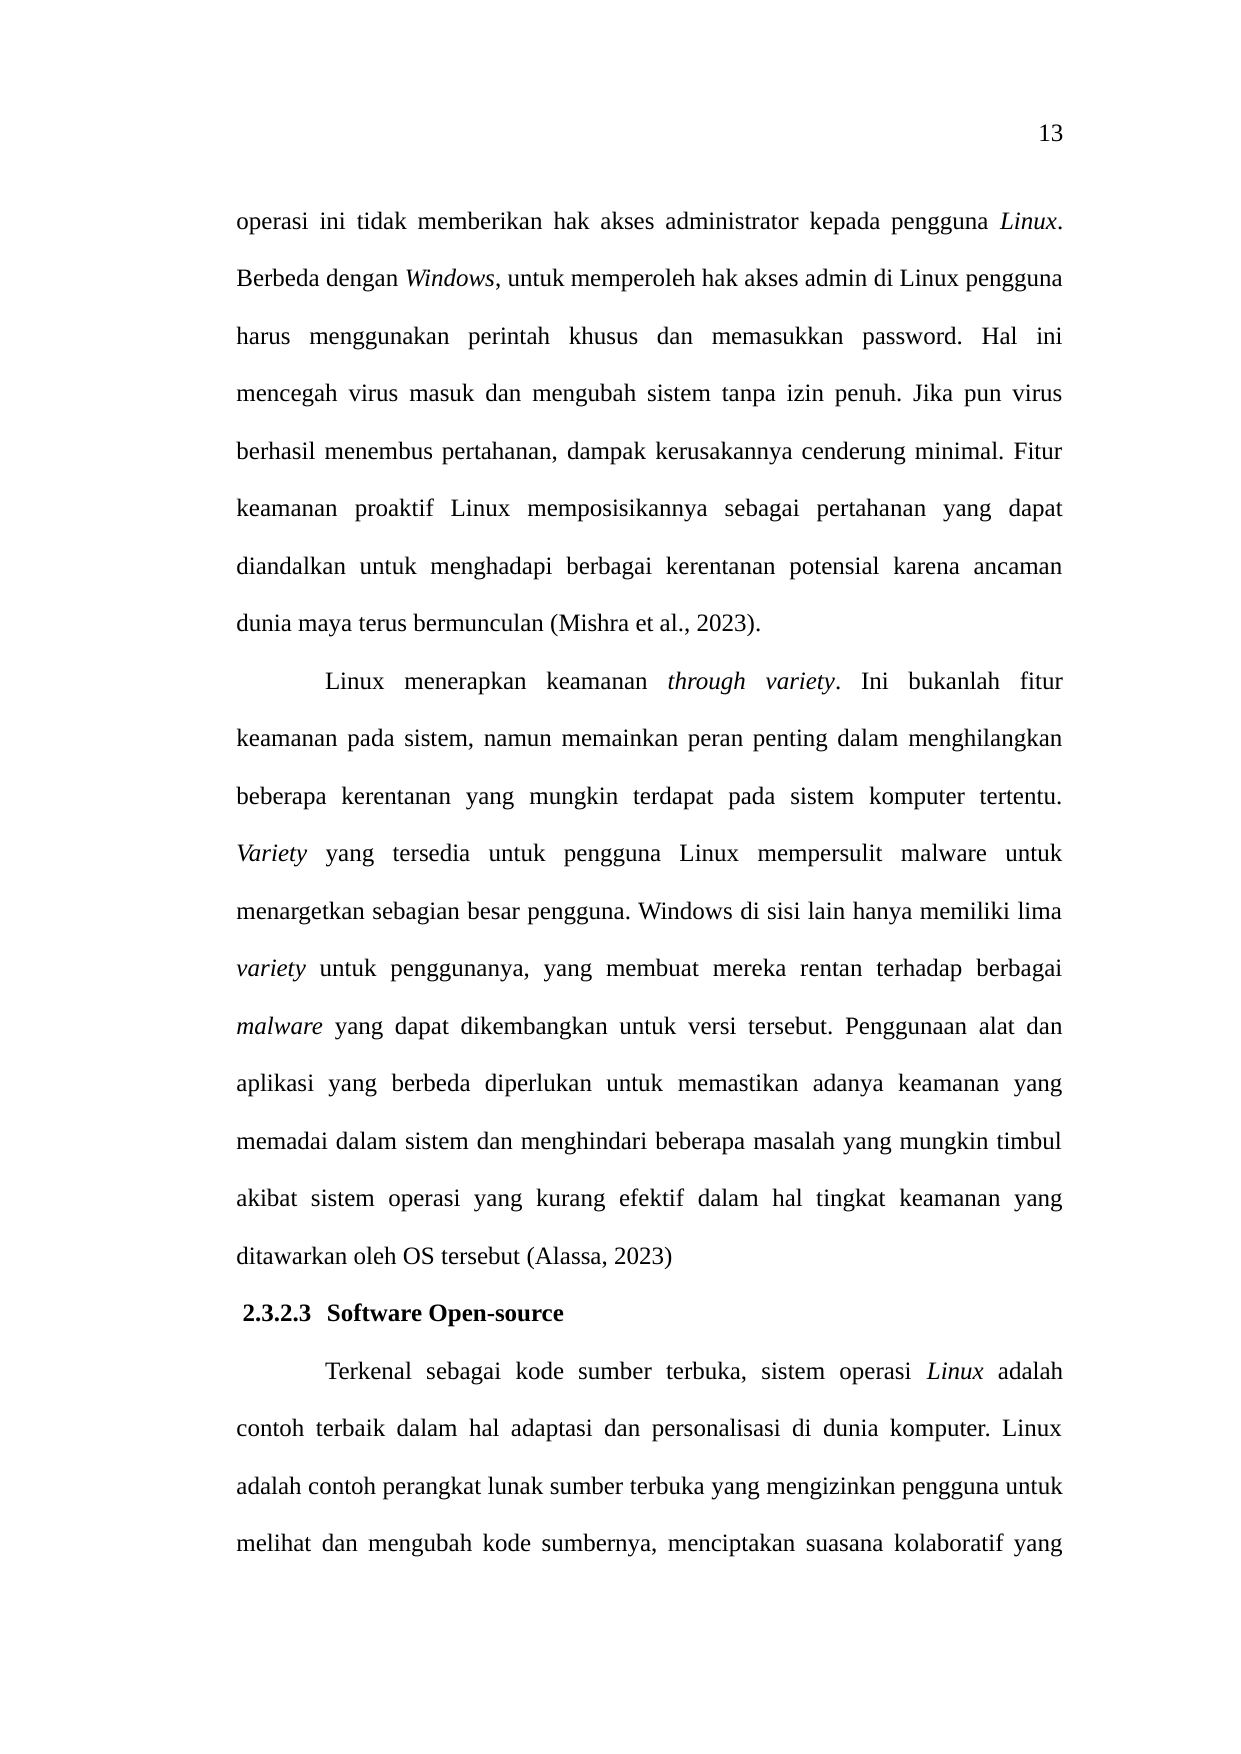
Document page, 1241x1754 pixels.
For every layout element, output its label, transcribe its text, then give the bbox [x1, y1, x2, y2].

text Linux menerapkan keamanan through variety. Ini bukanlah fitur keamanan pada sistem, namun memainkan peran penting dalam menghilangkan beberapa kerentanan yang mungkin terdapat pada sistem komputer tertentu. Variety yang tersedia untuk pengguna Linux mempersulit malware untuk menargetkan sebagian besar pengguna. Windows di sisi lain hanya memiliki lima variety untuk penggunanya, yang membuat mereka rentan terhadap berbagai malware yang dapat dikembangkan untuk versi tersebut. Penggunaan alat dan aplikasi yang berbeda diperlukan untuk memastikan adanya keamanan yang memadai dalam sistem dan menghindari beberapa masalah yang mungkin timbul akibat sistem operasi yang kurang efektif dalam hal tingkat keamanan yang ditawarkan oleh OS tersebut (Alassa, 2023)⁠ [236, 666, 1063, 1270]
text operasi ini tidak memberikan hak akses administrator kepada pengguna Linux. Berbeda dengan Windows, untuk memperoleh hak akses admin di Linux pengguna harus menggunakan perintah khusus dan memasukkan password. Hal ini mencegah virus masuk dan mengubah sistem tanpa izin penuh. Jika pun virus berhasil menembus pertahanan, dampak kerusakannya cenderung minimal. Fitur keamanan proaktif Linux memposisikannya sebagai pertahanan yang dapat diandalkan untuk menghadapi berbagai kerentanan potensial karena ancaman dunia maya terus bermunculan (Mishra et al., 2023)⁠. [236, 206, 1063, 637]
text Terkenal sebagai kode sumber terbuka, sistem operasi Linux adalah contoh terbaik dalam hal adaptasi dan personalisasi di dunia komputer. Linux adalah contoh perangkat lunak sumber terbuka yang mengizinkan pengguna untuk melihat dan mengubah kode sumbernya, menciptakan suasana kolaboratif yang [236, 1356, 1063, 1557]
subtitle Software Open-source [236, 1298, 1063, 1327]
